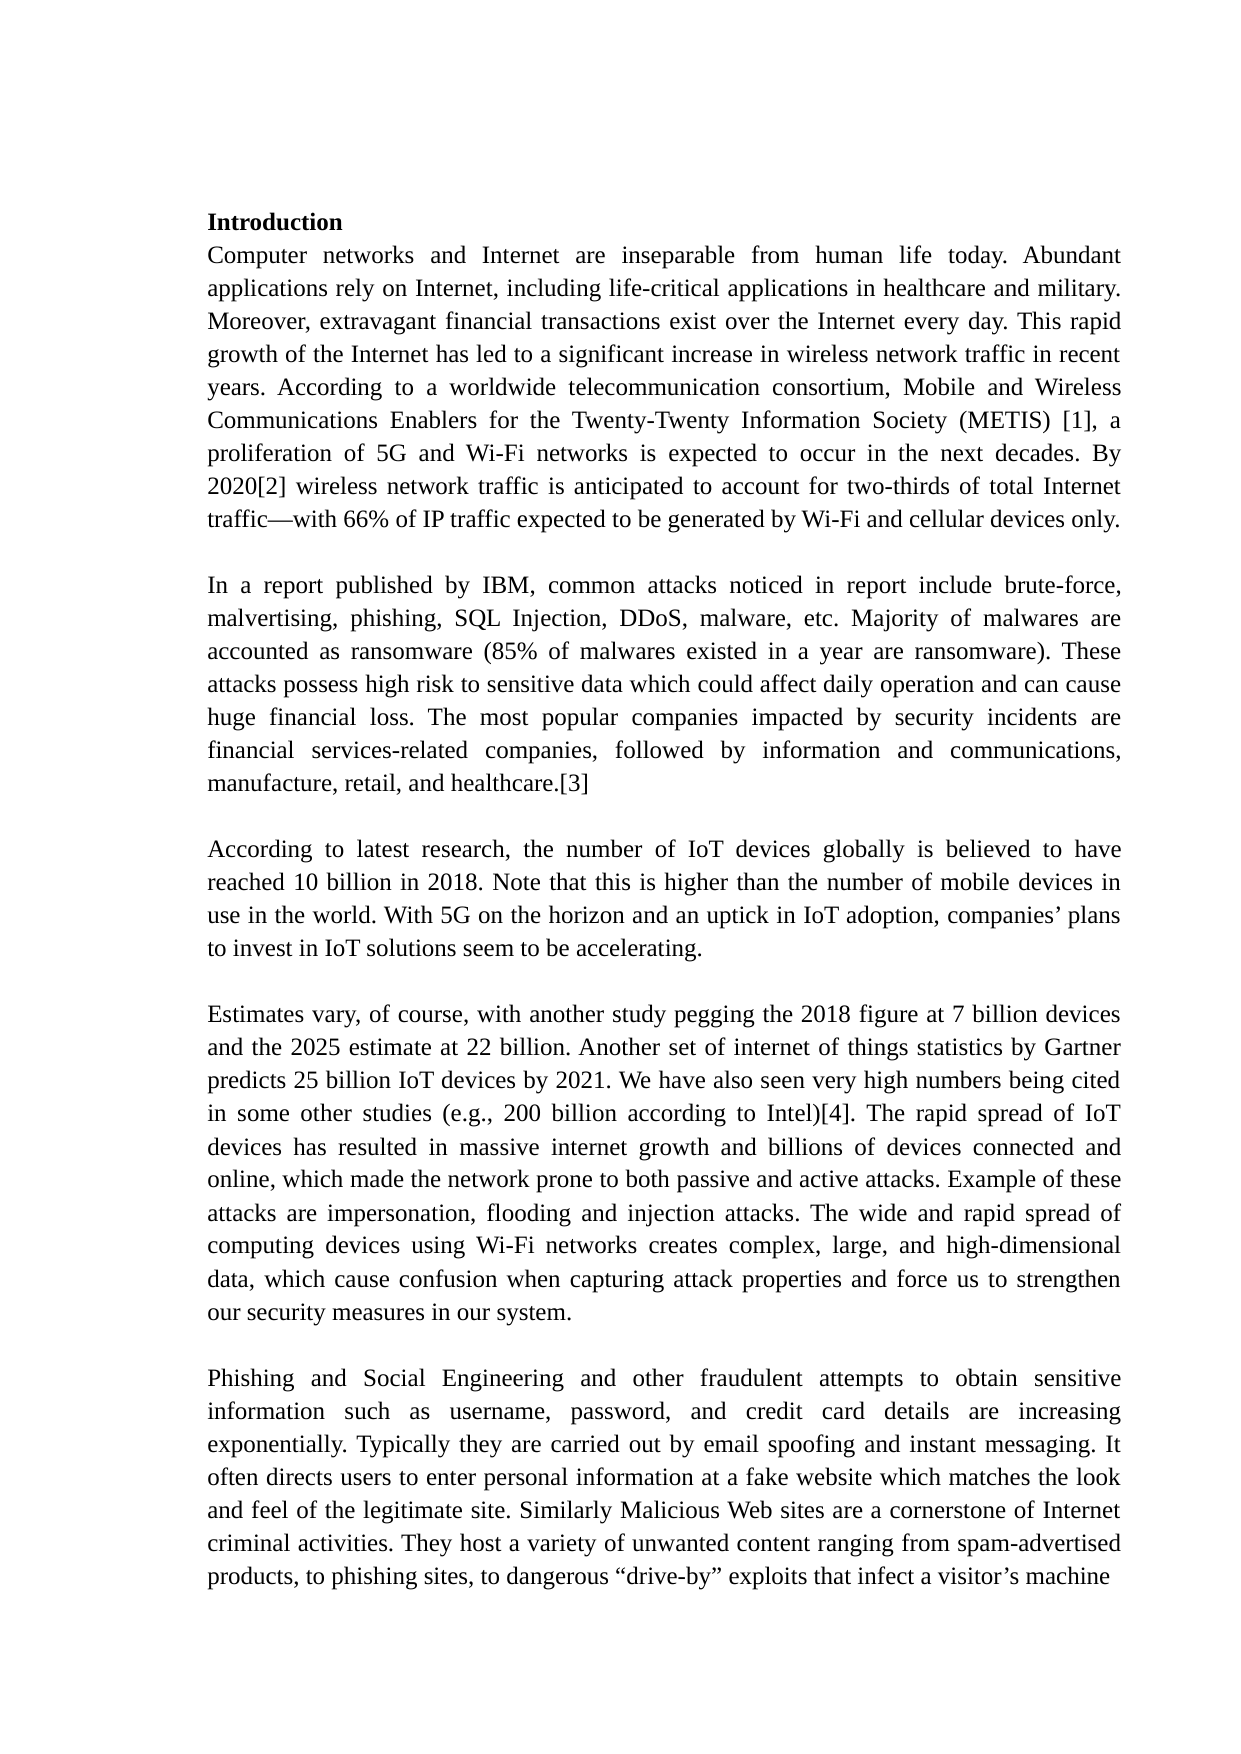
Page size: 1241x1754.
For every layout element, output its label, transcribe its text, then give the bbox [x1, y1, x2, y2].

text Estimates vary, of course, with another study pegging the 2018 figure at 7 billion devices and the 2025 estimate at 22 billion. Another set of internet of things statistics by Gartner predicts 25 billion IoT devices by 2021. We have also seen very high numbers being cited in some other studies (e.g., 200 billion according to Intel)[4]. The rapid spread of IoT devices has resulted in massive internet growth and billions of devices connected and online, which made the network prone to both passive and active attacks. Example of these attacks are impersonation, flooding and injection attacks. The wide and rapid spread of computing devices using Wi-Fi networks creates complex, large, and high-dimensional data, which cause confusion when capturing attack properties and force us to strengthen our security measures in our system. [207, 999, 1122, 1325]
text Introduction [207, 207, 1122, 236]
text According to latest research, the number of IoT devices globally is believed to have reached 10 billion in 2018. Note that this is higher than the number of mobile devices in use in the world. With 5G on the horizon and an uptick in IoT adoption, companies’ plans to invest in IoT solutions seem to be accelerating. [207, 834, 1122, 962]
text Computer networks and Internet are inseparable from human life today. Abundant applications rely on Internet, including life-critical applications in healthcare and military. Moreover, extravagant financial transactions exist over the Internet every day. This rapid growth of the Internet has led to a significant increase in wireless network traffic in recent years. According to a worldwide telecommunication consortium, Mobile and Wireless Communications Enablers for the Twenty-Twenty Information Society (METIS) [1], a proliferation of 5G and Wi-Fi networks is expected to occur in the next decades. By 2020[2] wireless network traffic is anticipated to account for two-thirds of total Internet traffic—with 66% of IP traffic expected to be generated by Wi-Fi and cellular devices only. [207, 240, 1122, 533]
text In a report published by IBM, common attacks noticed in report include brute-force, malvertising, phishing, SQL Injection, DDoS, malware, etc. Majority of malwares are accounted as ransomware (85% of malwares existed in a year are ransomware). These attacks possess high risk to sensitive data which could affect daily operation and can cause huge financial loss. The most popular companies impacted by security incidents are financial services-related companies, followed by information and communications, manufacture, retail, and healthcare.[3] [207, 570, 1122, 797]
text Phishing and Social Engineering and other fraudulent attempts to obtain sensitive information such as username, password, and credit card details are increasing exponentially. Typically they are carried out by email spoofing and instant messaging. It often directs users to enter personal information at a fake website which matches the look and feel of the legitimate site. Similarly Malicious Web sites are a cornerstone of Internet criminal activities. They host a variety of unwanted content ranging from spam-advertised products, to phishing sites, to dangerous “drive-by” exploits that infect a visitor’s machine [207, 1363, 1122, 1589]
